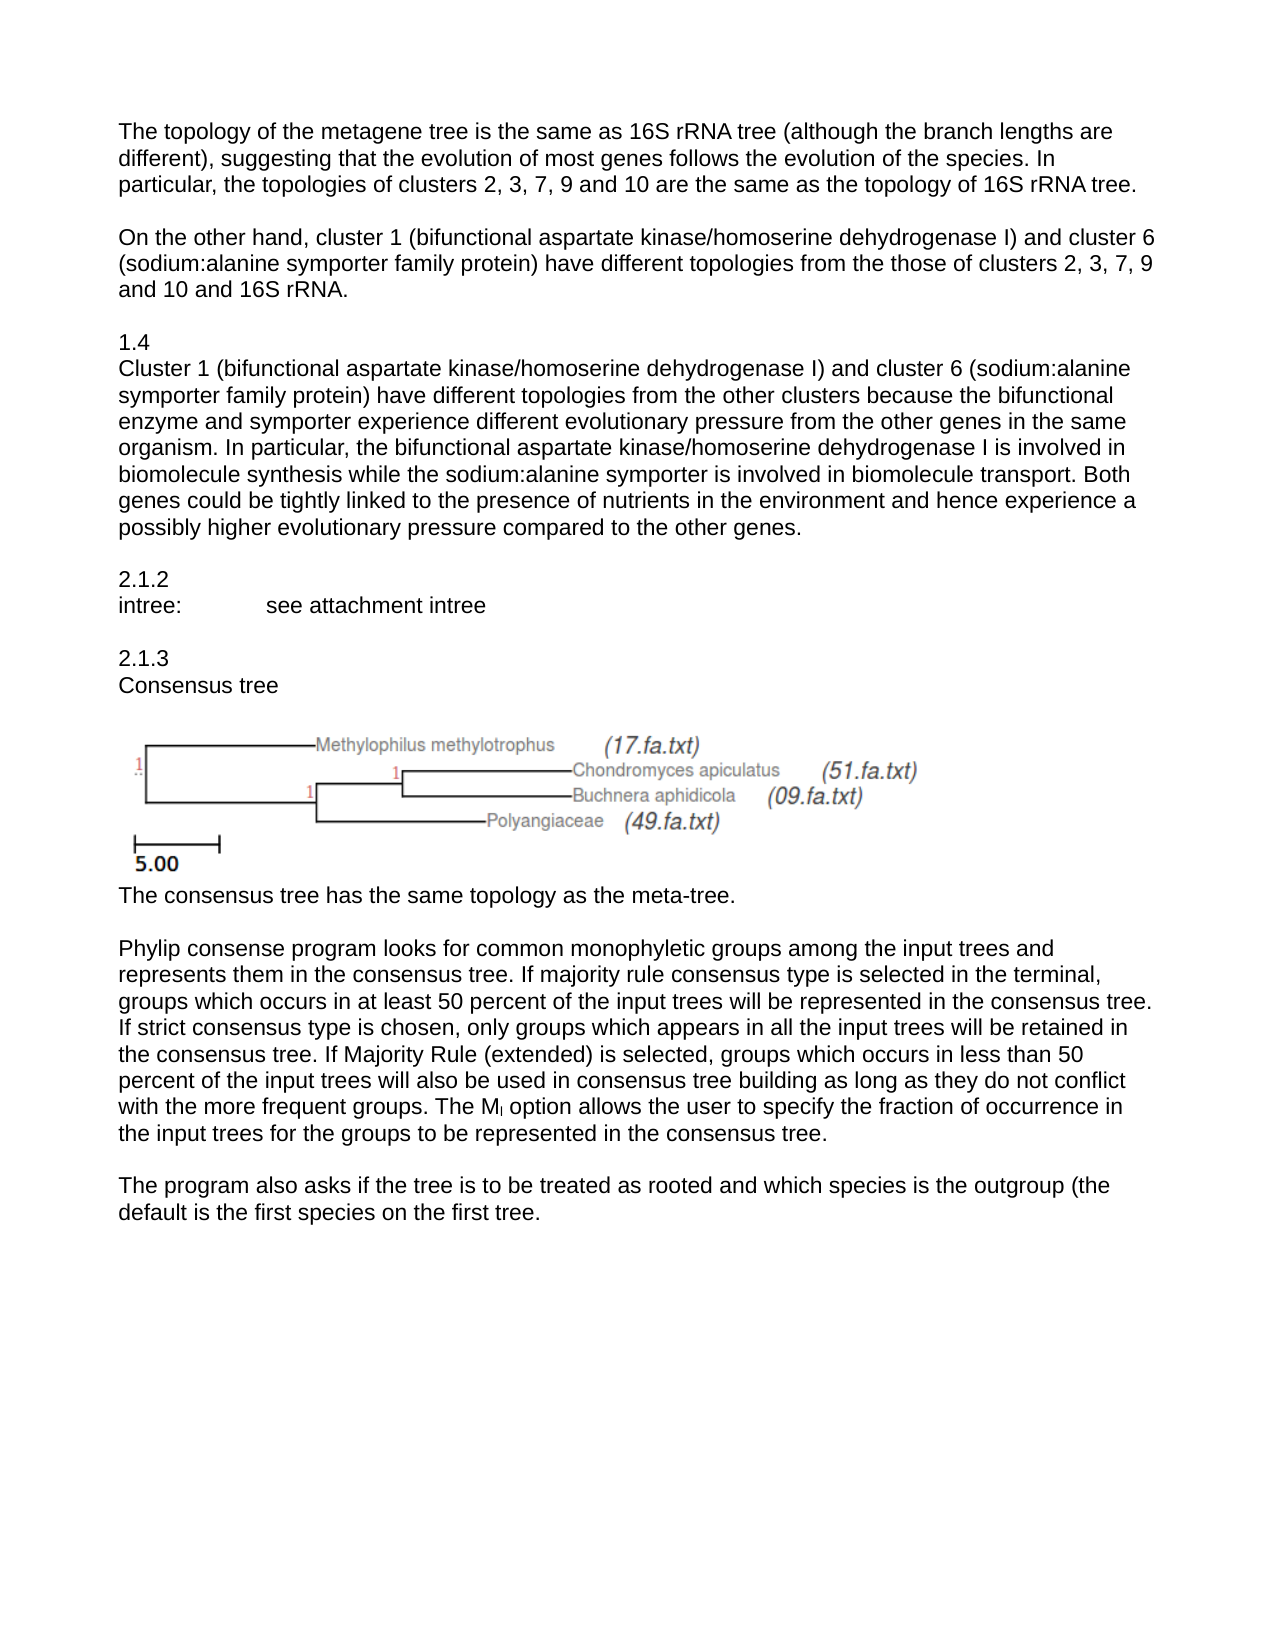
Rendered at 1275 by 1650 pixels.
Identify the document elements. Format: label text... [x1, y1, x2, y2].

subtitle intree: see attachment intree [118, 592, 1157, 619]
subtitle Cluster 1 (bifunctional aspartate kinase/homoserine dehydrogenase I) and cluster 6 (sodium:alanine symporter family protein) have different topologies from the other clusters because the bifunctional enzyme and symporter experience different evolutionary pressure from the other genes in the same organism. In particular, the bifunctional aspartate kinase/homoserine dehydrogenase I is involved in biomolecule synthesis while the sodium:alanine symporter is involved in biomolecule transport. Both genes could be tightly linked to the presence of nutrients in the environment and hence experience a possibly higher evolutionary pressure compared to the other genes. [118, 355, 1157, 540]
subtitle 2.1.3 [118, 645, 1157, 672]
subtitle 2.1.2 [118, 566, 1157, 592]
subtitle The topology of the metagene tree is the same as 16S rRNA tree (although the branch lengths are different), suggesting that the evolution of most genes follows the evolution of the species. In particular, the topologies of clusters 2, 3, 7, 9 and 10 are the same as the topology of 16S rRNA tree. [118, 118, 1157, 197]
subtitle The consensus tree has the same topology as the meta-tree. [118, 882, 1157, 909]
subtitle On the other hand, cluster 1 (bifunctional aspartate kinase/homoserine dehydrogenase I) and cluster 6 (sodium:alanine symporter family protein) have different topologies from the those of clusters 2, 3, 7, 9 and 10 and 16S rRNA. [118, 223, 1157, 303]
picture [119, 724, 569, 844]
subtitle The program also asks if the tree is to be treated as rooted and which species is the outgroup (the default is the first species on the first tree. [118, 1172, 1157, 1225]
subtitle Consensus tree [118, 672, 1157, 698]
subtitle Phylip consense program looks for common monophyletic groups among the input trees and represents them in the consensus tree. If majority rule consensus type is selected in the terminal, groups which occurs in at least 50 percent of the input trees will be represented in the consensus tree. If strict consensus type is chosen, only groups which appears in all the input trees will be retained in the consensus tree. If Majority Rule (extended) is selected, groups which occurs in less than 50 percent of the input trees will also be used in consensus tree building as long as they do not conflict with the more frequent groups. The Ml option allows the user to specify the fraction of occurrence in the input trees for the groups to be represented in the consensus tree. [118, 935, 1157, 1146]
subtitle 1.4 [118, 329, 1157, 355]
